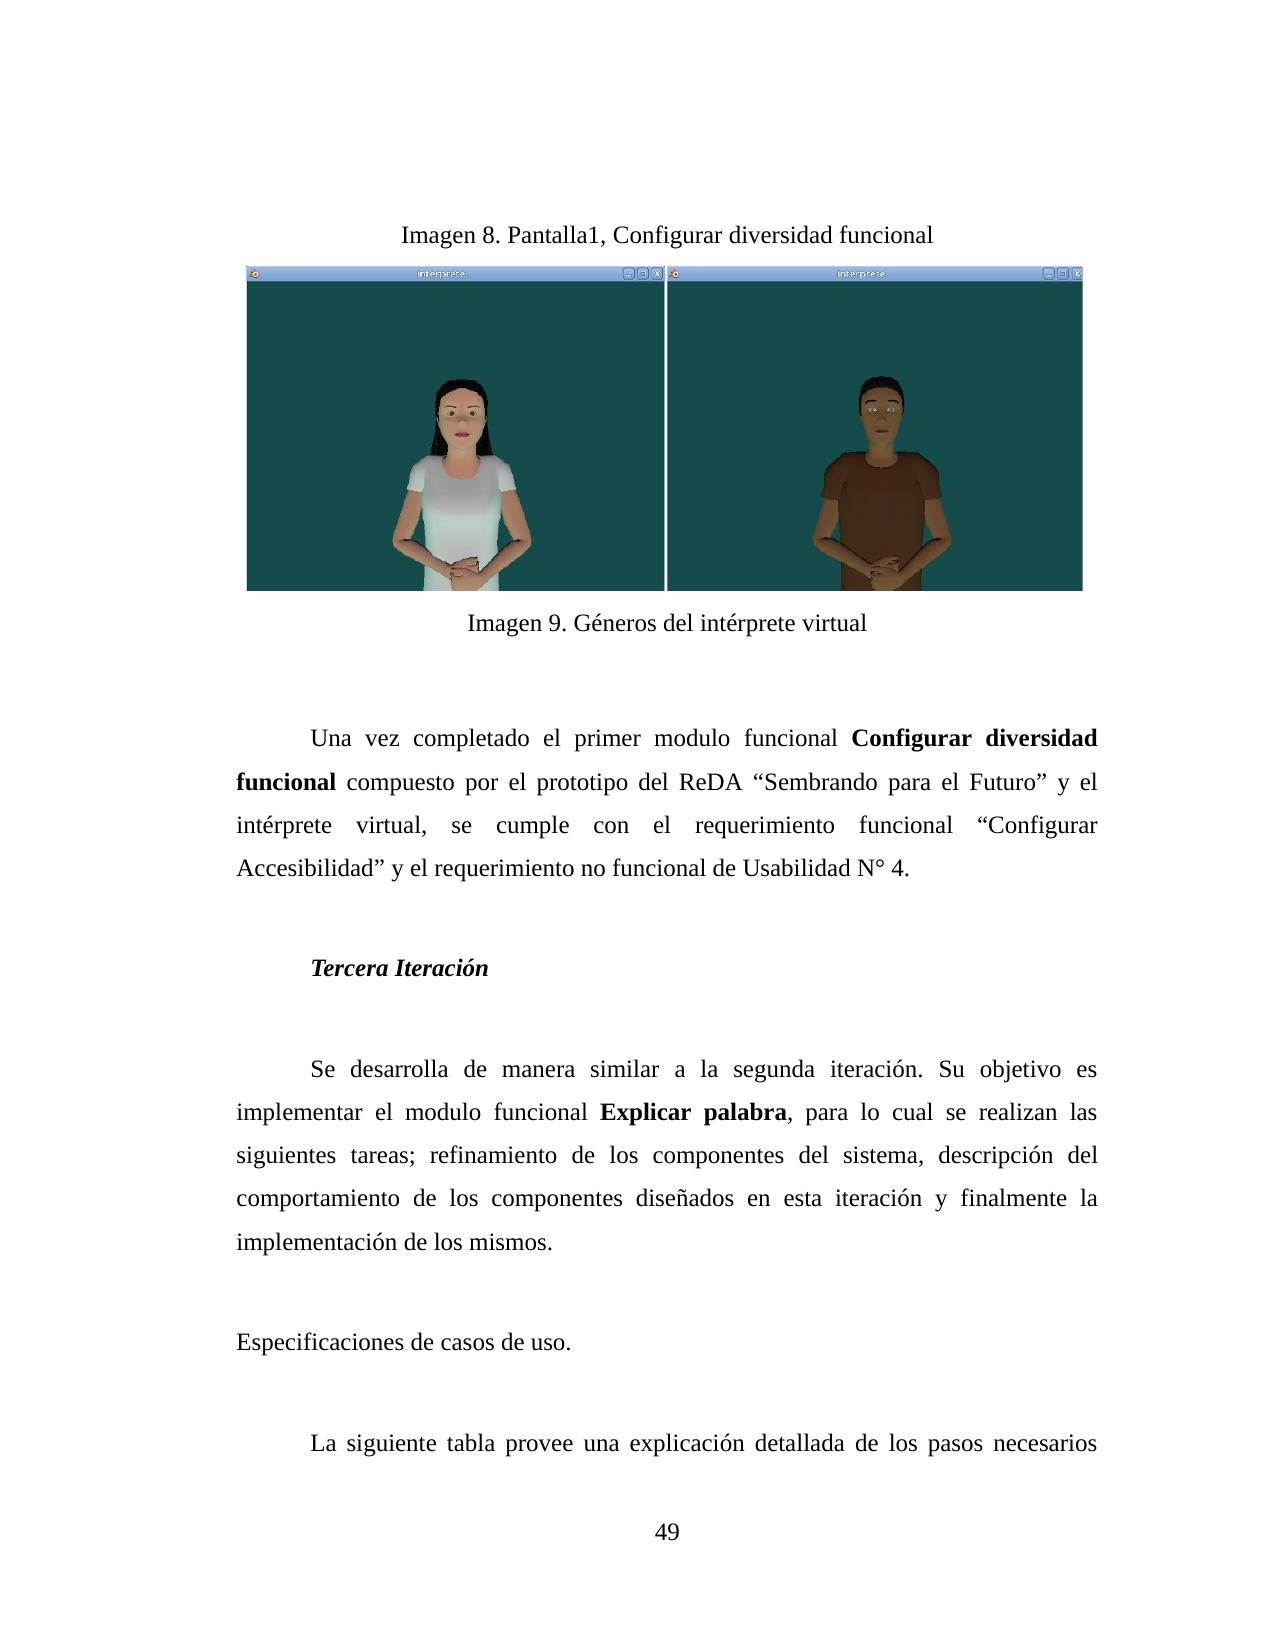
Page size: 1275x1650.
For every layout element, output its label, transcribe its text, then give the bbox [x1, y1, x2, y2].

text Una vez completado el primer modulo funcional Configurar diversidad funcional compuesto por el prototipo del ReDA “Sembrando para el Futuro” y el intérprete virtual, se cumple con el requerimiento funcional “Configurar Accesibilidad” y el requerimiento no funcional de Usabilidad N° 4. [236, 810, 1098, 968]
text Imagen 8. Pantalla1, Configurar diversidad funcional [236, 307, 1098, 335]
text Se desarrolla de manera similar a la segunda iteración. Su objetivo es implementar el modulo funcional Explicar palabra, para lo cual se realizan las siguientes tareas; refinamiento de los componentes del sistema, descripción del comportamiento de los componentes diseñados en esta iteración y finalmente la implementación de los mismos. [236, 1140, 1098, 1342]
text Imagen 9. Géneros del intérprete virtual [236, 350, 1098, 723]
text Tercera Iteración [236, 1040, 1098, 1068]
picture [246, 353, 1083, 679]
text Especificaciones de casos de uso. [236, 1413, 1098, 1442]
